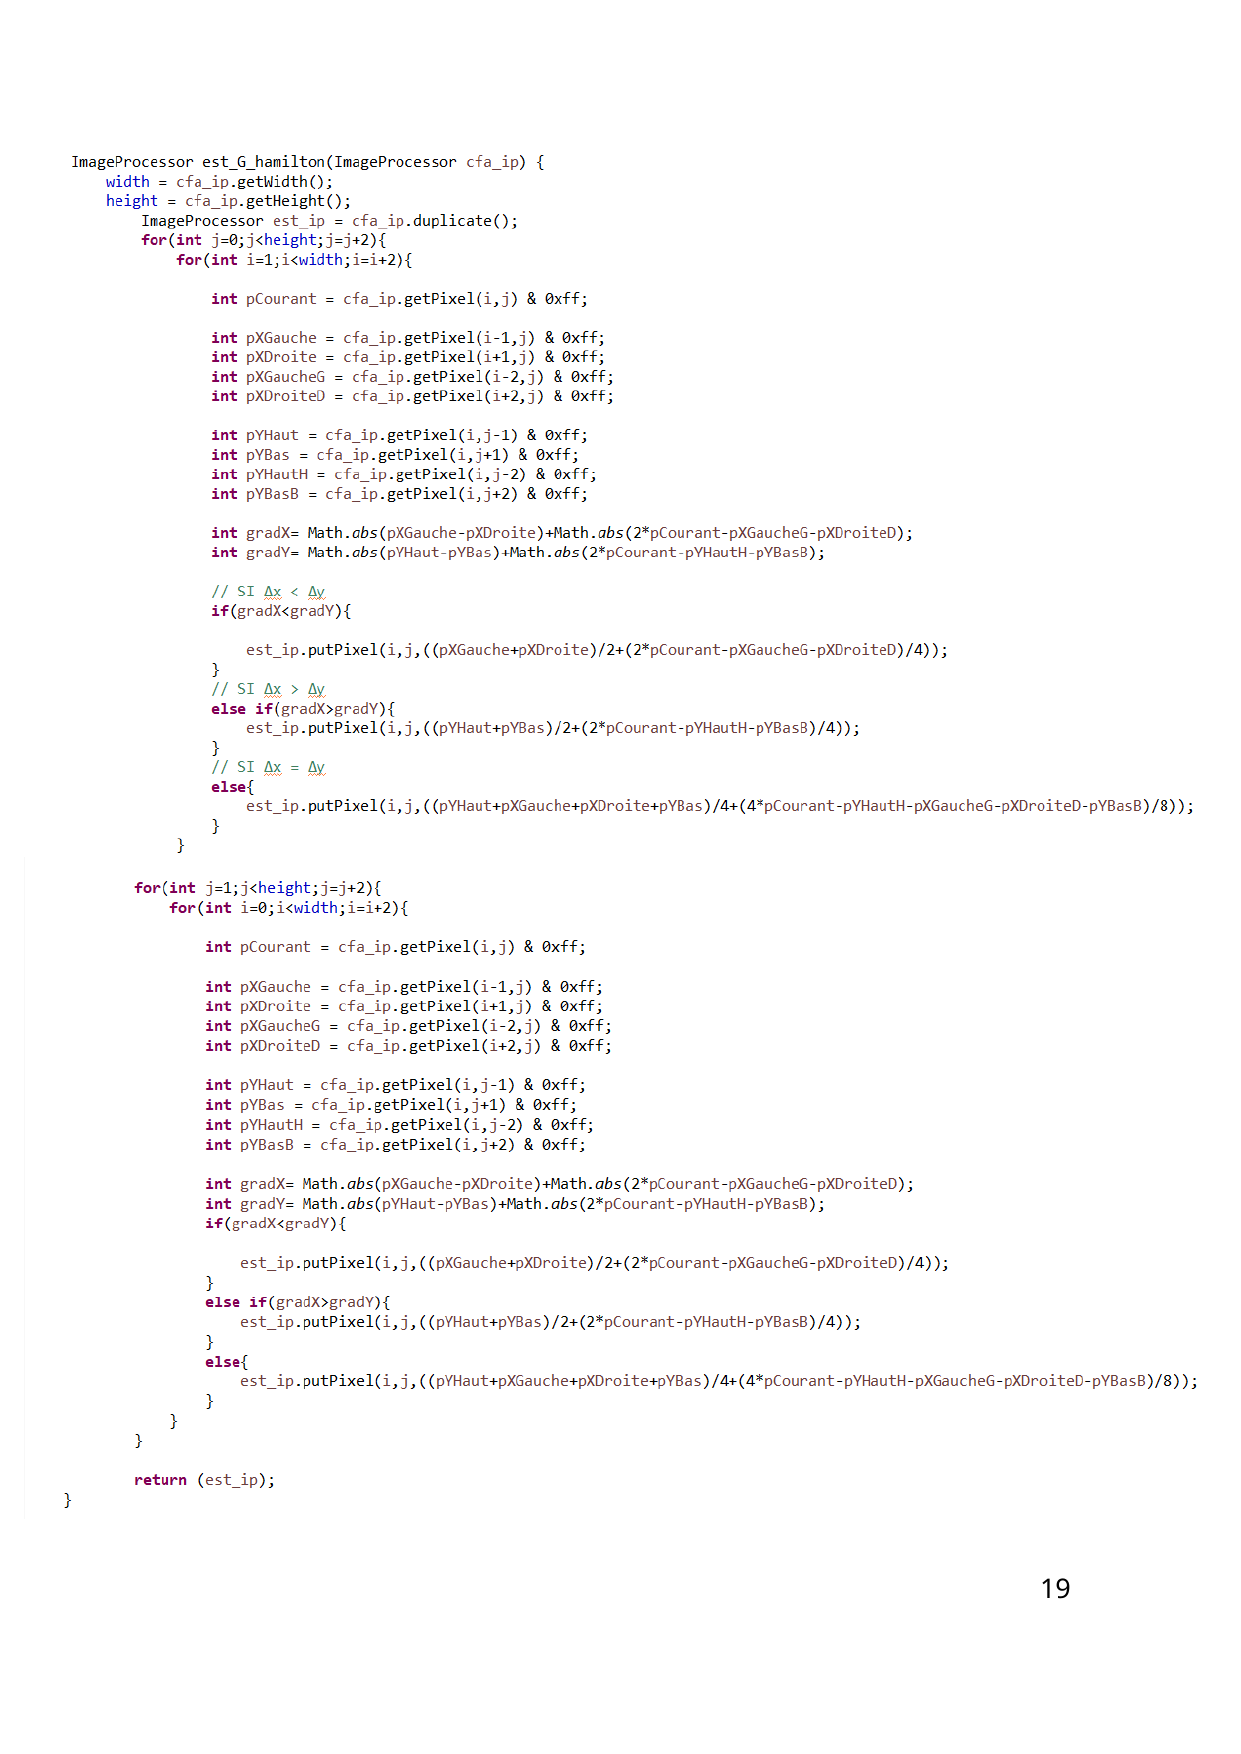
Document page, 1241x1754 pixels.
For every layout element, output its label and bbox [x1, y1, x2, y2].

picture [22, 147, 1224, 1519]
